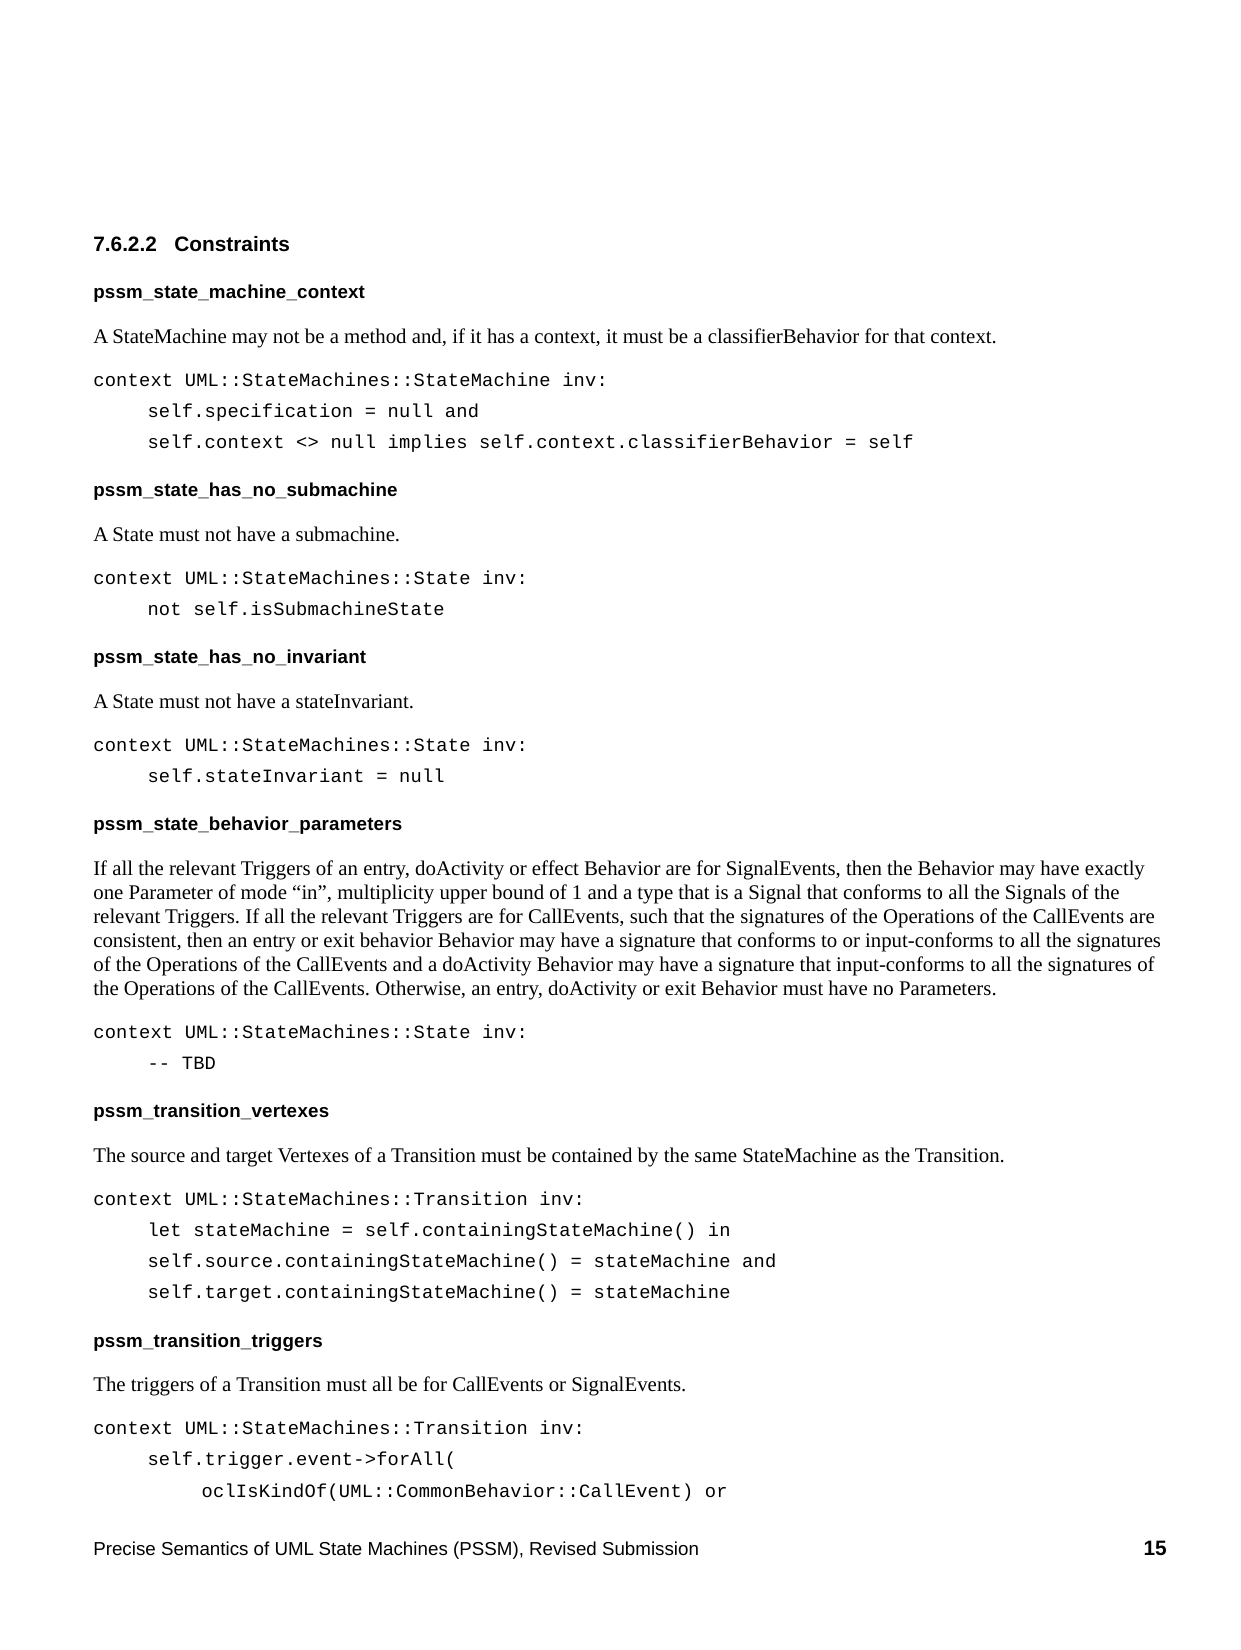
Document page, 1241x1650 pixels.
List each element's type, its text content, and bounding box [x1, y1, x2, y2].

subtitle pssm_state_behavior_parameters [93, 813, 1164, 834]
text The source and target Vertexes of a Transition must be contained by the same StateMachine as the Transition. [93, 1143, 1164, 1167]
text context UML::StateMachines::State inv: [93, 1021, 1164, 1044]
text self.specification = null and [93, 400, 1164, 423]
text self.context <> null implies self.context.classifierBehavior = self [93, 431, 1164, 454]
text -- TBD [93, 1052, 1164, 1075]
text context UML::StateMachines::State inv: [93, 567, 1164, 590]
subtitle pssm_state_has_no_invariant [93, 646, 1164, 668]
text A State must not have a stateInvariant. [93, 689, 1164, 713]
subtitle pssm_state_machine_context [93, 281, 1164, 303]
text self.stateInvariant = null [93, 765, 1164, 788]
text oclIsKindOf(UML::CommonBehavior::CallEvent) or [93, 1480, 1164, 1503]
text context UML::StateMachines::StateMachine inv: [93, 369, 1164, 392]
text not self.isSubmachineState [93, 598, 1164, 621]
text self.target.containingStateMachine() = stateMachine [93, 1282, 1164, 1304]
text self.trigger.event->forAll( [93, 1448, 1164, 1471]
text self.source.containingStateMachine() = stateMachine and [93, 1250, 1164, 1273]
subtitle pssm_transition_vertexes [93, 1100, 1164, 1122]
text A State must not have a submachine. [93, 522, 1164, 546]
text The triggers of a Transition must all be for CallEvents or SignalEvents. [93, 1372, 1164, 1396]
text context UML::StateMachines::State inv: [93, 734, 1164, 757]
subtitle pssm_transition_triggers [93, 1329, 1164, 1351]
subtitle pssm_state_has_no_submachine [93, 479, 1164, 501]
text If all the relevant Triggers of an entry, doActivity or effect Behavior are for SignalEvents, then the Behavior may have exactly one Parameter of mode “in”, multiplicity upper bound of 1 and a type that is a Signal that conforms to all the Signals of the relevant Triggers. If all the relevant Triggers are for CallEvents, such that the signatures of the Operations of the CallEvents are consistent, then an entry or exit behavior Behavior may have a signature that conforms to or input-conforms to all the signatures of the Operations of the CallEvents and a doActivity Behavior may have a signature that input-conforms to all the signatures of the Operations of the CallEvents. Otherwise, an entry, doActivity or exit Behavior must have no Parameters. [93, 856, 1164, 1000]
text A StateMachine may not be a method and, if it has a context, it must be a classifierBehavior for that context. [93, 324, 1164, 348]
text context UML::StateMachines::Transition inv: [93, 1417, 1164, 1440]
text context UML::StateMachines::Transition inv: [93, 1188, 1164, 1211]
subtitle Constraints [93, 231, 1164, 256]
text let stateMachine = self.containingStateMachine() in [93, 1219, 1164, 1242]
